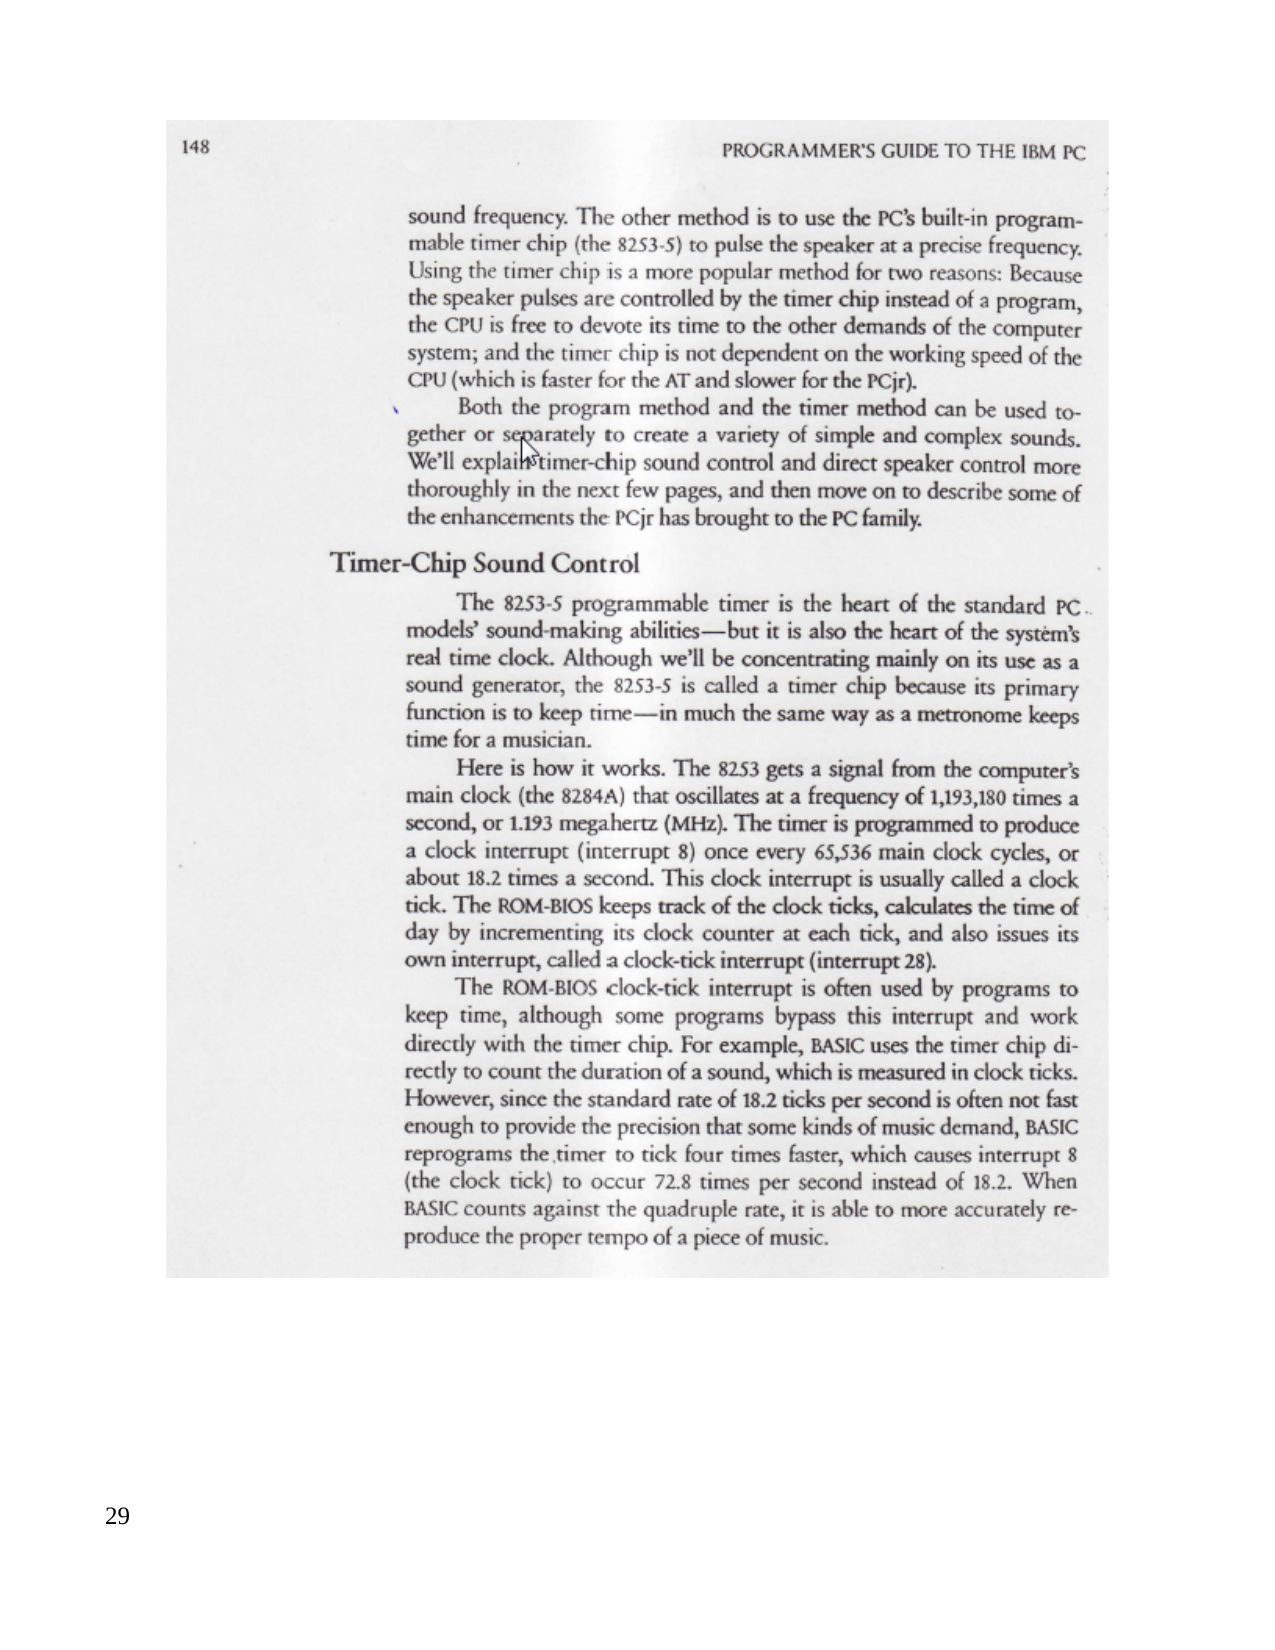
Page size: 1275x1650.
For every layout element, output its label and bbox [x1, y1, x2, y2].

picture [166, 120, 1109, 1278]
